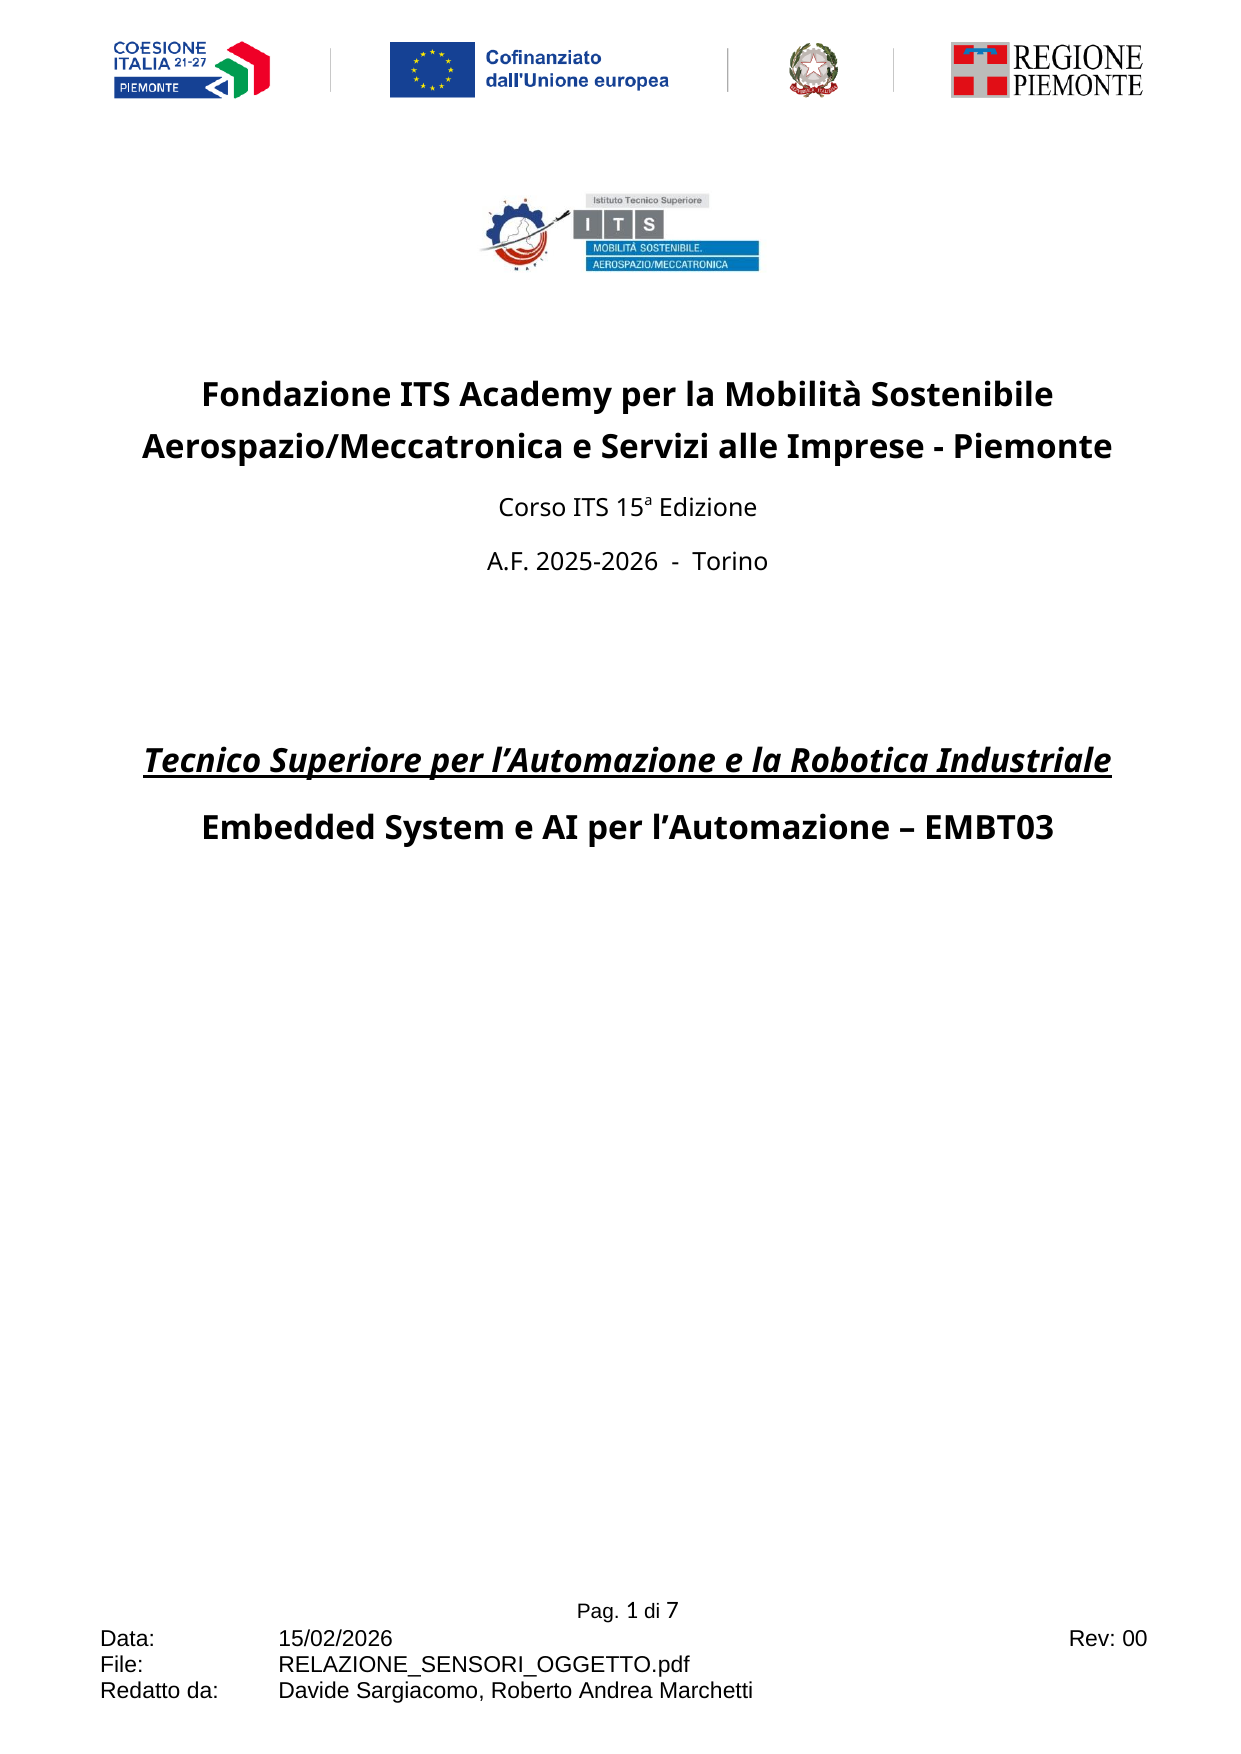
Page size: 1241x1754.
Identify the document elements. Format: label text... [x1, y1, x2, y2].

picture [471, 184, 769, 284]
text Tecnico Superiore per l’Automazione e la Robotica Industriale [89, 737, 1167, 782]
picture [108, 29, 1147, 119]
text Fondazione ITS Academy per la Mobilità Sostenibile Aerospazio/Meccatronica e Servizi alle Imprese - Piemonte [89, 371, 1167, 469]
text A.F. 2025-2026 - Torino [89, 544, 1167, 578]
text Embedded System e AI per l’Automazione – EMBT03 [89, 803, 1167, 849]
text Corso ITS 15a Edizione [89, 490, 1167, 524]
